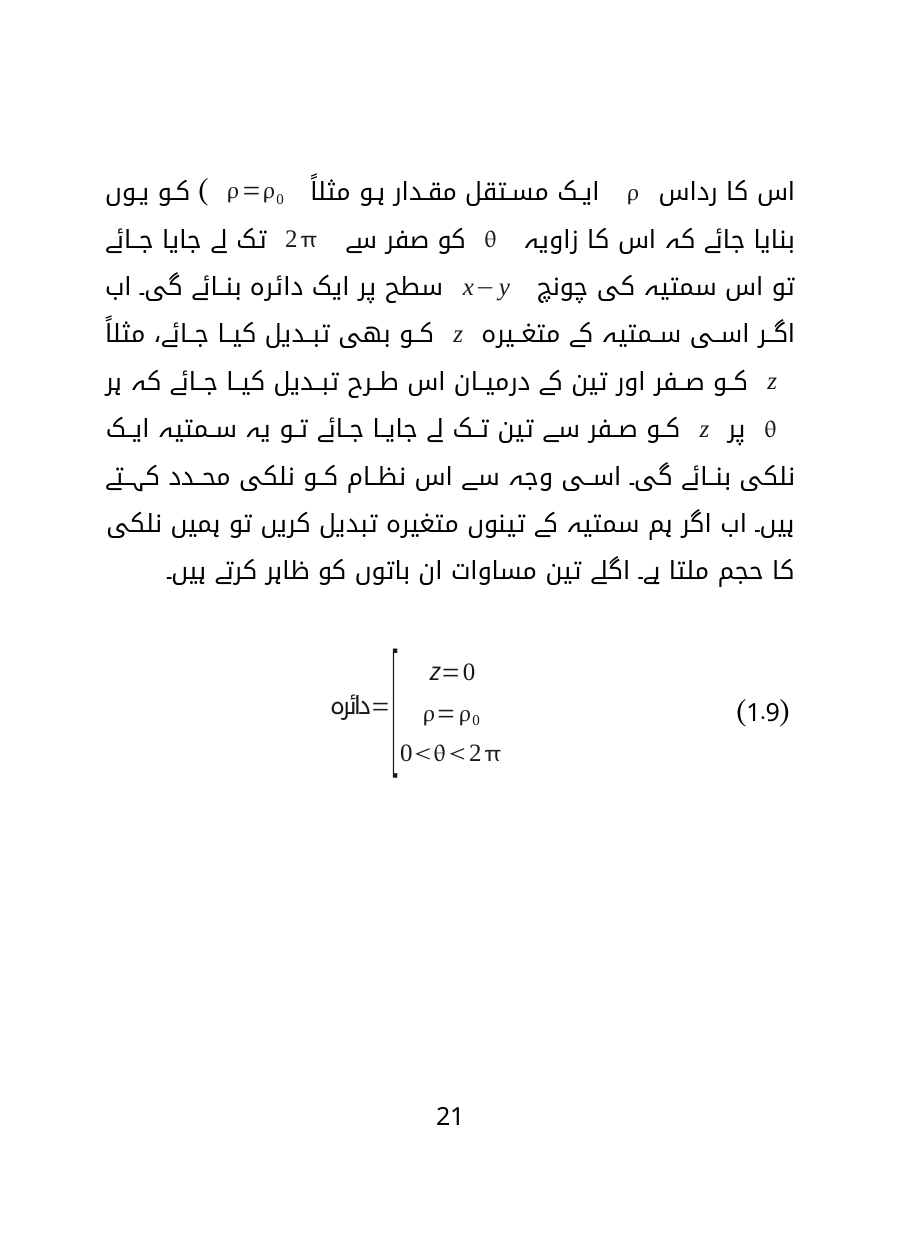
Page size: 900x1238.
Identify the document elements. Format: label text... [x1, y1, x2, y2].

table_header (1.9) [718, 642, 795, 797]
table_header [105, 642, 718, 797]
text یہاں شکل 1.6 سے رجوع کریں۔ اگر نلکی محدد میں ایک سمتیہ ( جس کا متغیرہصفر کے برابر ہو، یعنی ، اور اس کا رداس ایک مستقل مقدار ہو مثلاً ) کو یوں بنایا جائے کہ اس کا زاویہ کو صفر سے تک لے جایا جائے تو اس سمتیہ کی چونچ سطح پر ایک دائرہ بنائے گی۔ اب اگر اسی سمتیہ کے متغیرہکو بھی تبدیل کیا جائے، مثلاً کو صفر اور تین کے درمیان اس طرح تبدیل کیا جائے کہ ہرپرکو صفر سے تین تک لے جایا جائے تو یہ سمتیہ ایک نلکی بنائے گی۔ اسی وجہ سے اس نظام کو نلکی محدد کہتے ہیں۔ اب اگر ہم سمتیہ کے تینوں متغیرہ تبدیل کریں تو ہمیں نلکی کا حجم ملتا ہے۔ اگلے تین مساوات ان باتوں کو ظاہر کرتے ہیں۔ [105, 168, 795, 595]
